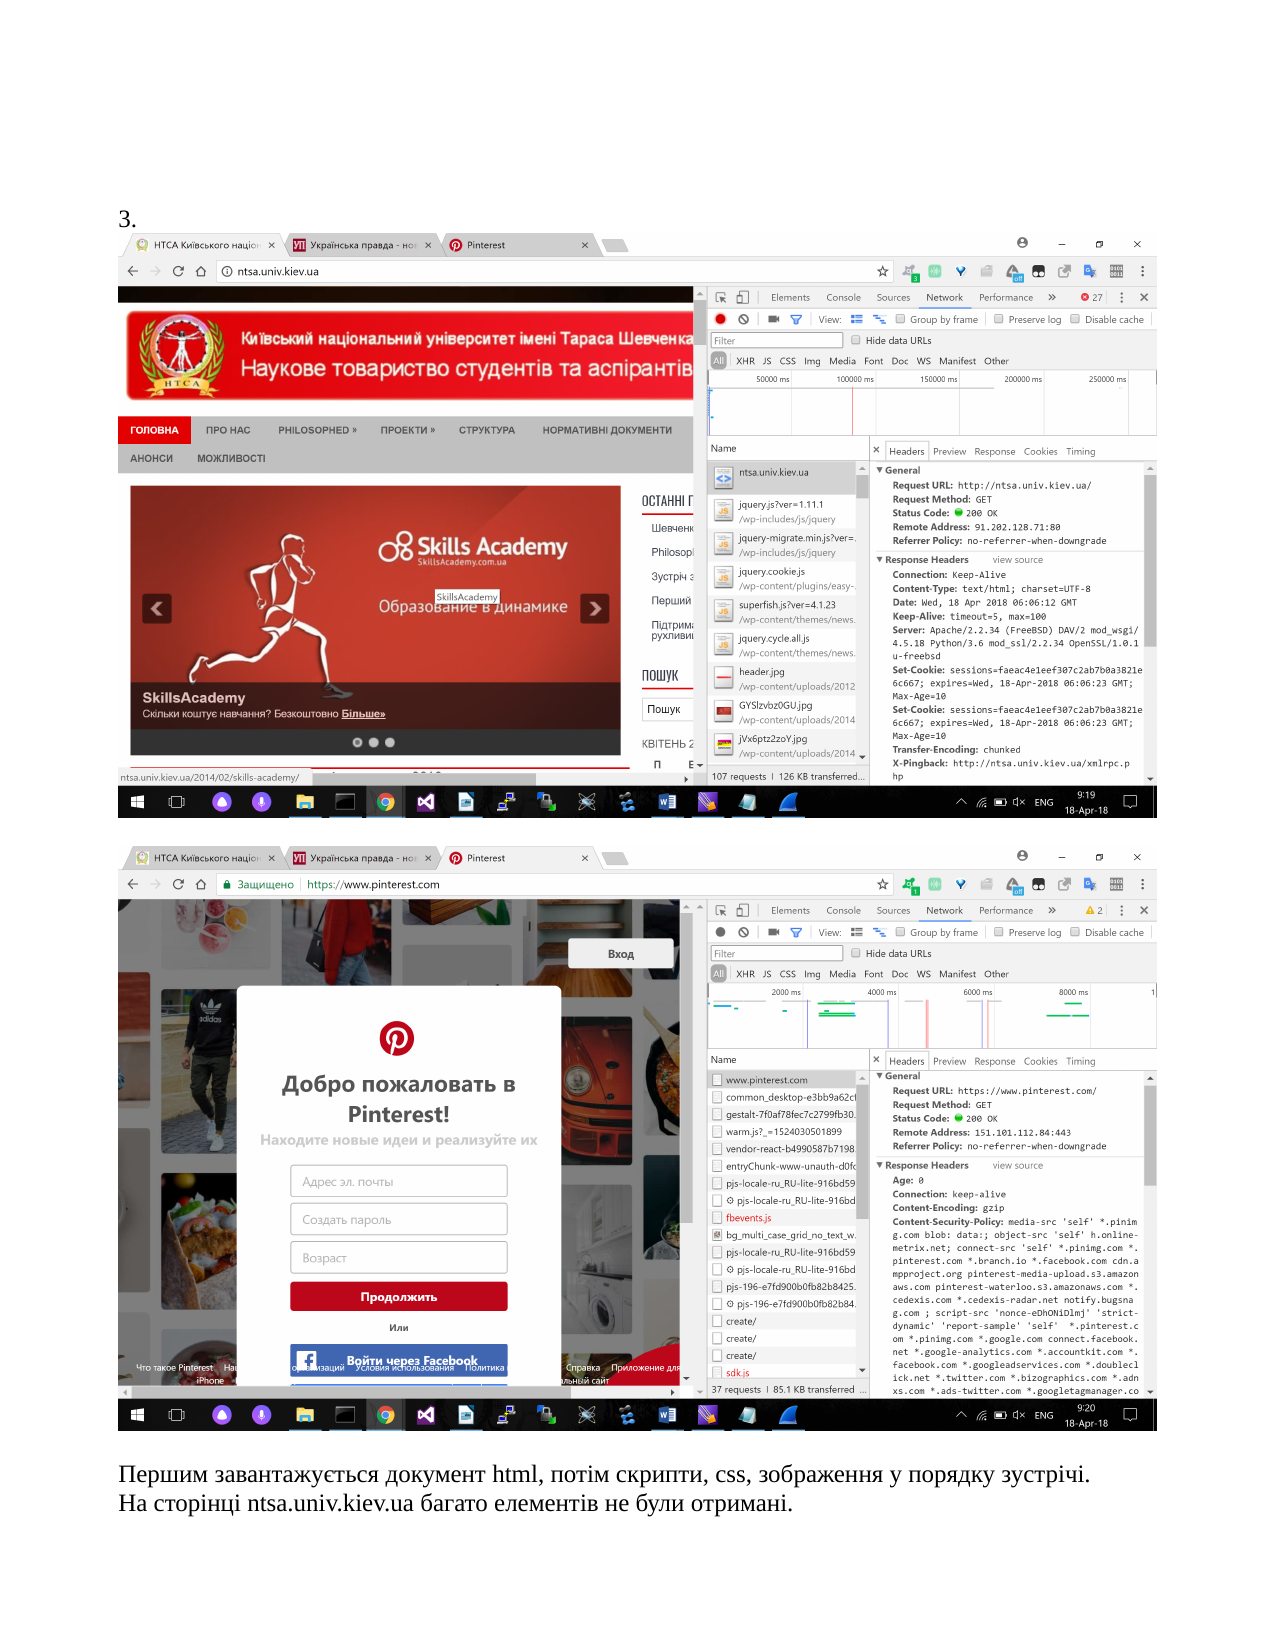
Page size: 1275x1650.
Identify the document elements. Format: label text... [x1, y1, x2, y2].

text Першим завантажується документ html, потім скрипти, css, зображення у порядку зустрічі. [118, 1459, 1157, 1488]
text На сторінці ntsa.univ.kiev.ua багато елементів не були отримані. [118, 1488, 1157, 1517]
picture [118, 233, 1157, 818]
picture [118, 846, 1157, 1431]
text 3. [118, 204, 1157, 233]
